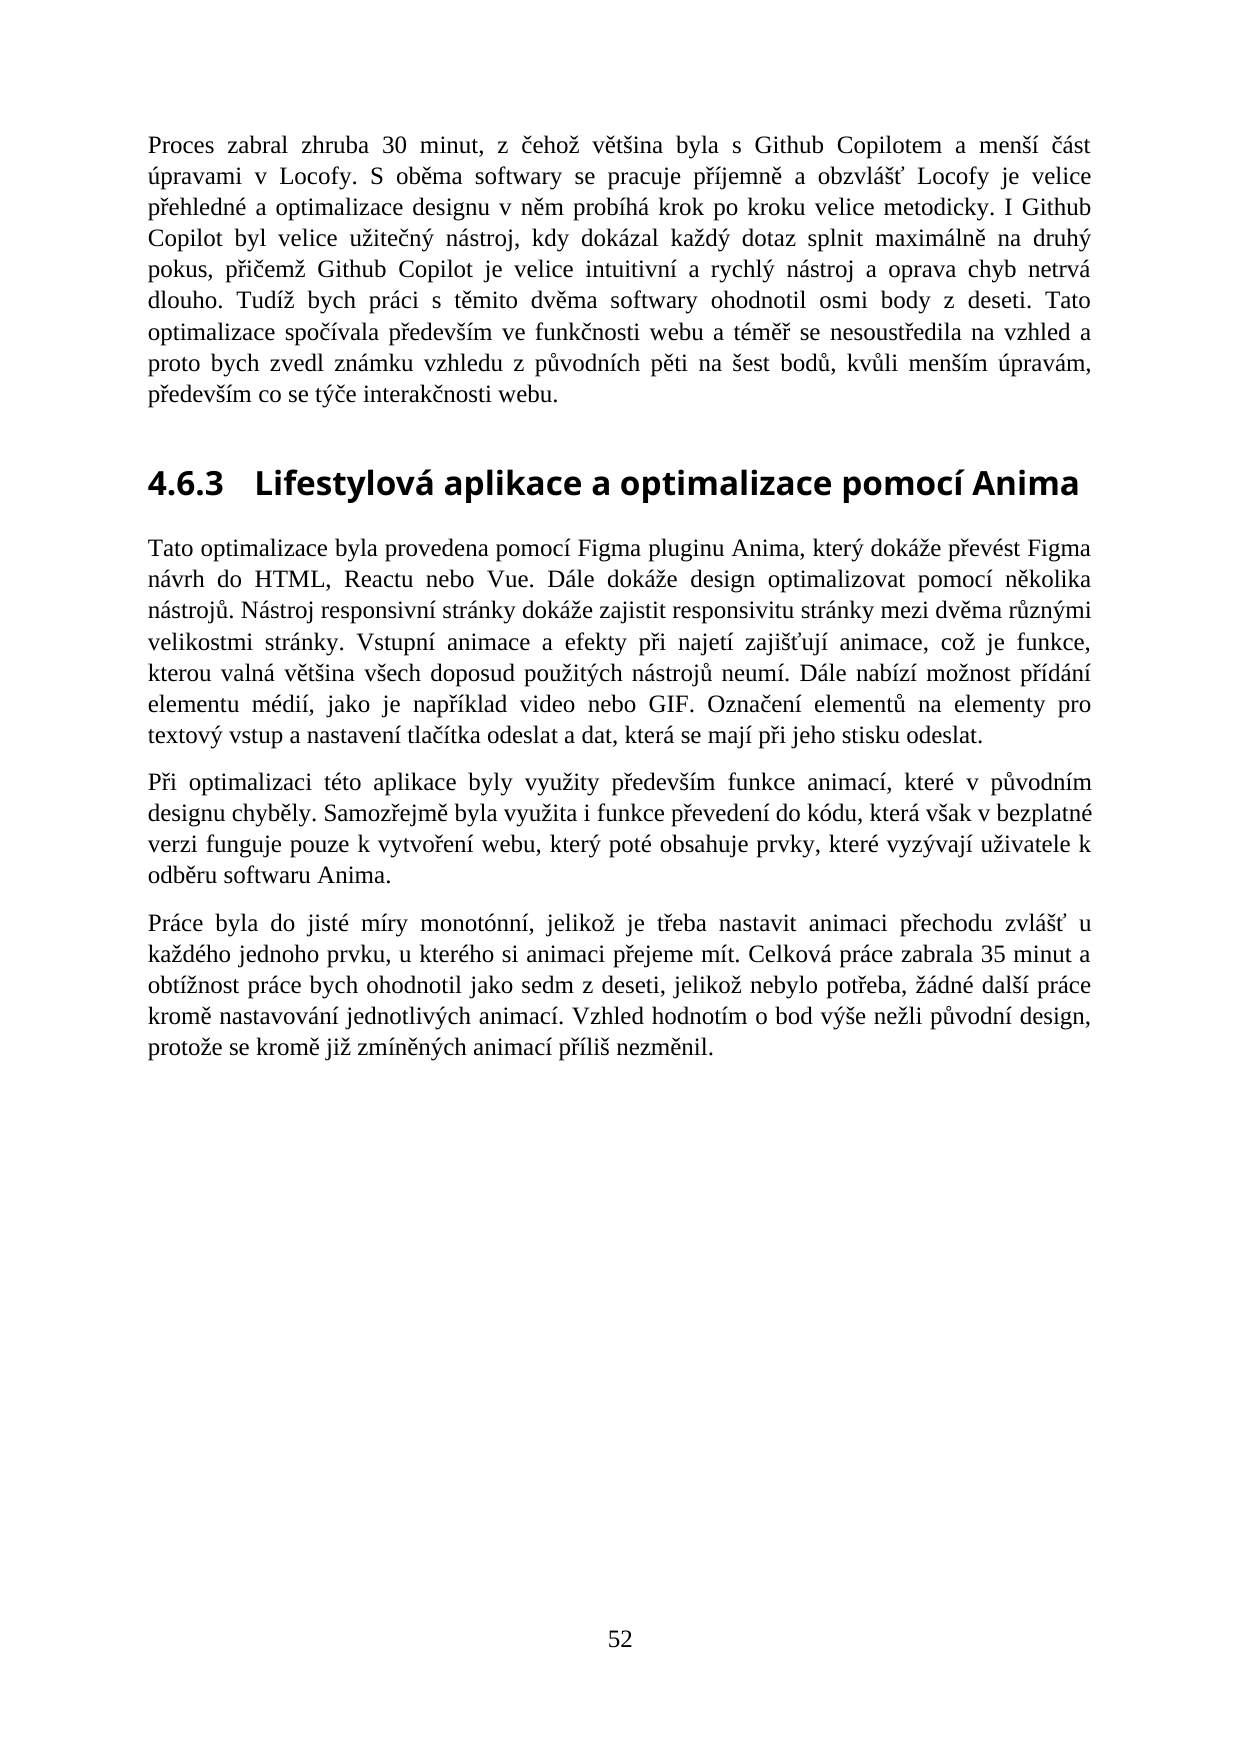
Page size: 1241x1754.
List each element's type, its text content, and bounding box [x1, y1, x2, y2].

text Při optimalizaci této aplikace byly využity především funkce animací, které v původním designu chyběly. Samozřejmě byla využita i funkce převedení do kódu, která však v bezplatné verzi funguje pouze k vytvoření webu, který poté obsahuje prvky, které vyzývají uživatele k odběru softwaru Anima. [148, 767, 1092, 889]
text Proces zabral zhruba 30 minut, z čehož většina byla s Github Copilotem a menší část úpravami v Locofy. S oběma softwary se pracuje příjemně a obzvlášť Locofy je velice přehledné a optimalizace designu v něm probíhá krok po kroku velice metodicky. I Github Copilot byl velice užitečný nástroj, kdy dokázal každý dotaz splnit maximálně na druhý pokus, přičemž Github Copilot je velice intuitivní a rychlý nástroj a oprava chyb netrvá dlouho. Tudíž bych práci s těmito dvěma softwary ohodnotil osmi body z deseti. Tato optimalizace spočívala především ve funkčnosti webu a téměř se nesoustředila na vzhled a proto bych zvedl známku vzhledu z původních pěti na šest bodů, kvůli menším úpravám, především co se týče interakčnosti webu. [148, 130, 1092, 407]
subtitle Lifestylová aplikace a optimalizace pomocí Anima [148, 459, 1092, 505]
text Tato optimalizace byla provedena pomocí Figma pluginu Anima, který dokáže převést Figma návrh do HTML, Reactu nebo Vue. Dále dokáže design optimalizovat pomocí několika nástrojů. Nástroj responsivní stránky dokáže zajistit responsivitu stránky mezi dvěma různými velikostmi stránky. Vstupní animace a efekty při najetí zajišťují animace, což je funkce, kterou valná většina všech doposud použitých nástrojů neumí. Dále nabízí možnost přídání elementu médií, jako je například video nebo GIF. Označení elementů na elementy pro textový vstup a nastavení tlačítka odeslat a dat, která se mají při jeho stisku odeslat. [148, 533, 1092, 748]
text Práce byla do jisté míry monotónní, jelikož je třeba nastavit animaci přechodu zvlášť u každého jednoho prvku, u kterého si animaci přejeme mít. Celková práce zabrala 35 minut a obtížnost práce bych ohodnotil jako sedm z deseti, jelikož nebylo potřeba, žádné další práce kromě nastavování jednotlivých animací. Vzhled hodnotím o bod výše nežli původní design, protože se kromě již zmíněných animací příliš nezměnil. [148, 908, 1092, 1061]
